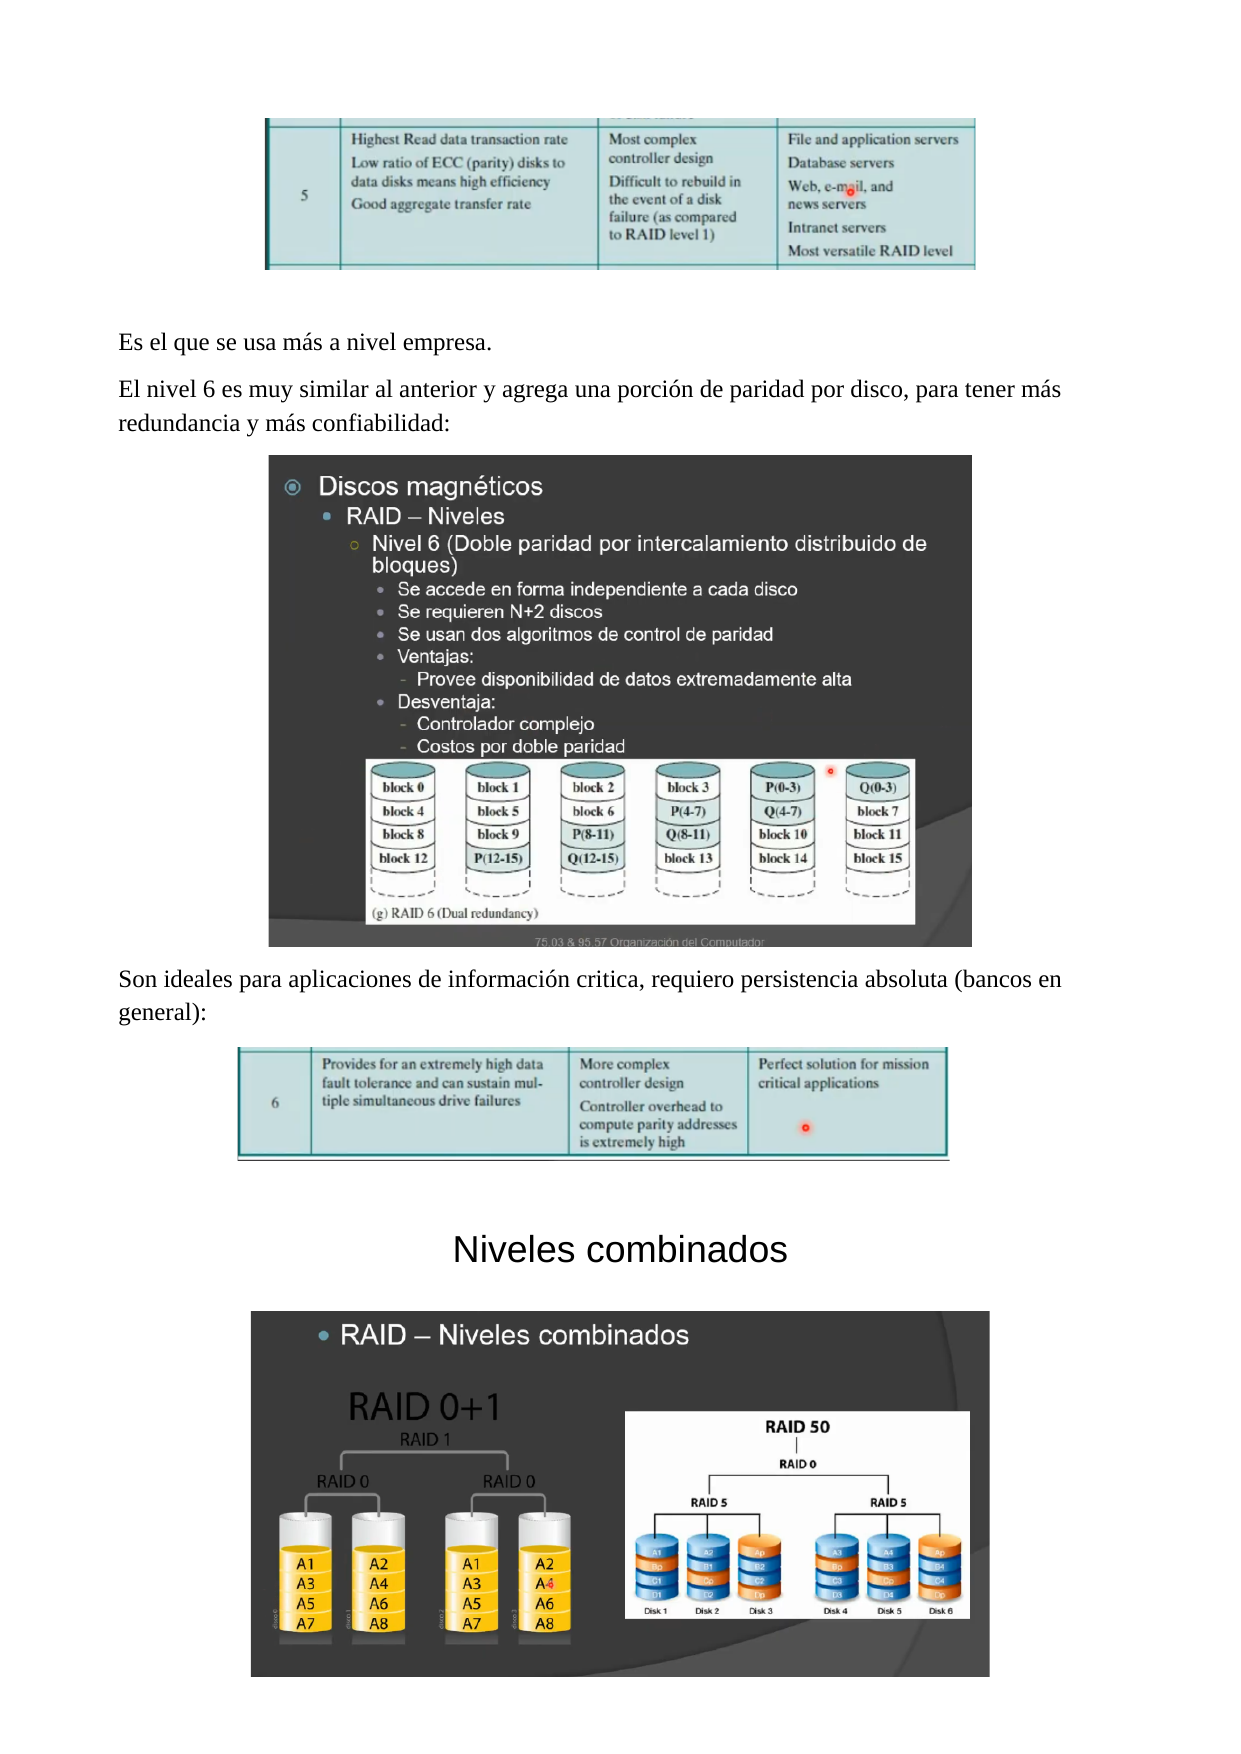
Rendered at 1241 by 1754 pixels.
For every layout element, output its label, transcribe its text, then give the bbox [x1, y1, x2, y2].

text Son ideales para aplicaciones de información critica, requiero persistencia absoluta (bancos en general): [118, 964, 1122, 1059]
text Es el que se usa más a nivel empresa. [118, 327, 1122, 356]
text El nivel 6 es muy similar al anterior y agrega una porción de paridad por disco, para tener más redundancia y más confiabilidad: [118, 374, 1122, 436]
picture [264, 118, 976, 270]
picture [237, 1047, 950, 1161]
subtitle Niveles combinados [118, 1227, 1122, 1270]
picture [250, 1311, 990, 1677]
picture [268, 455, 972, 947]
